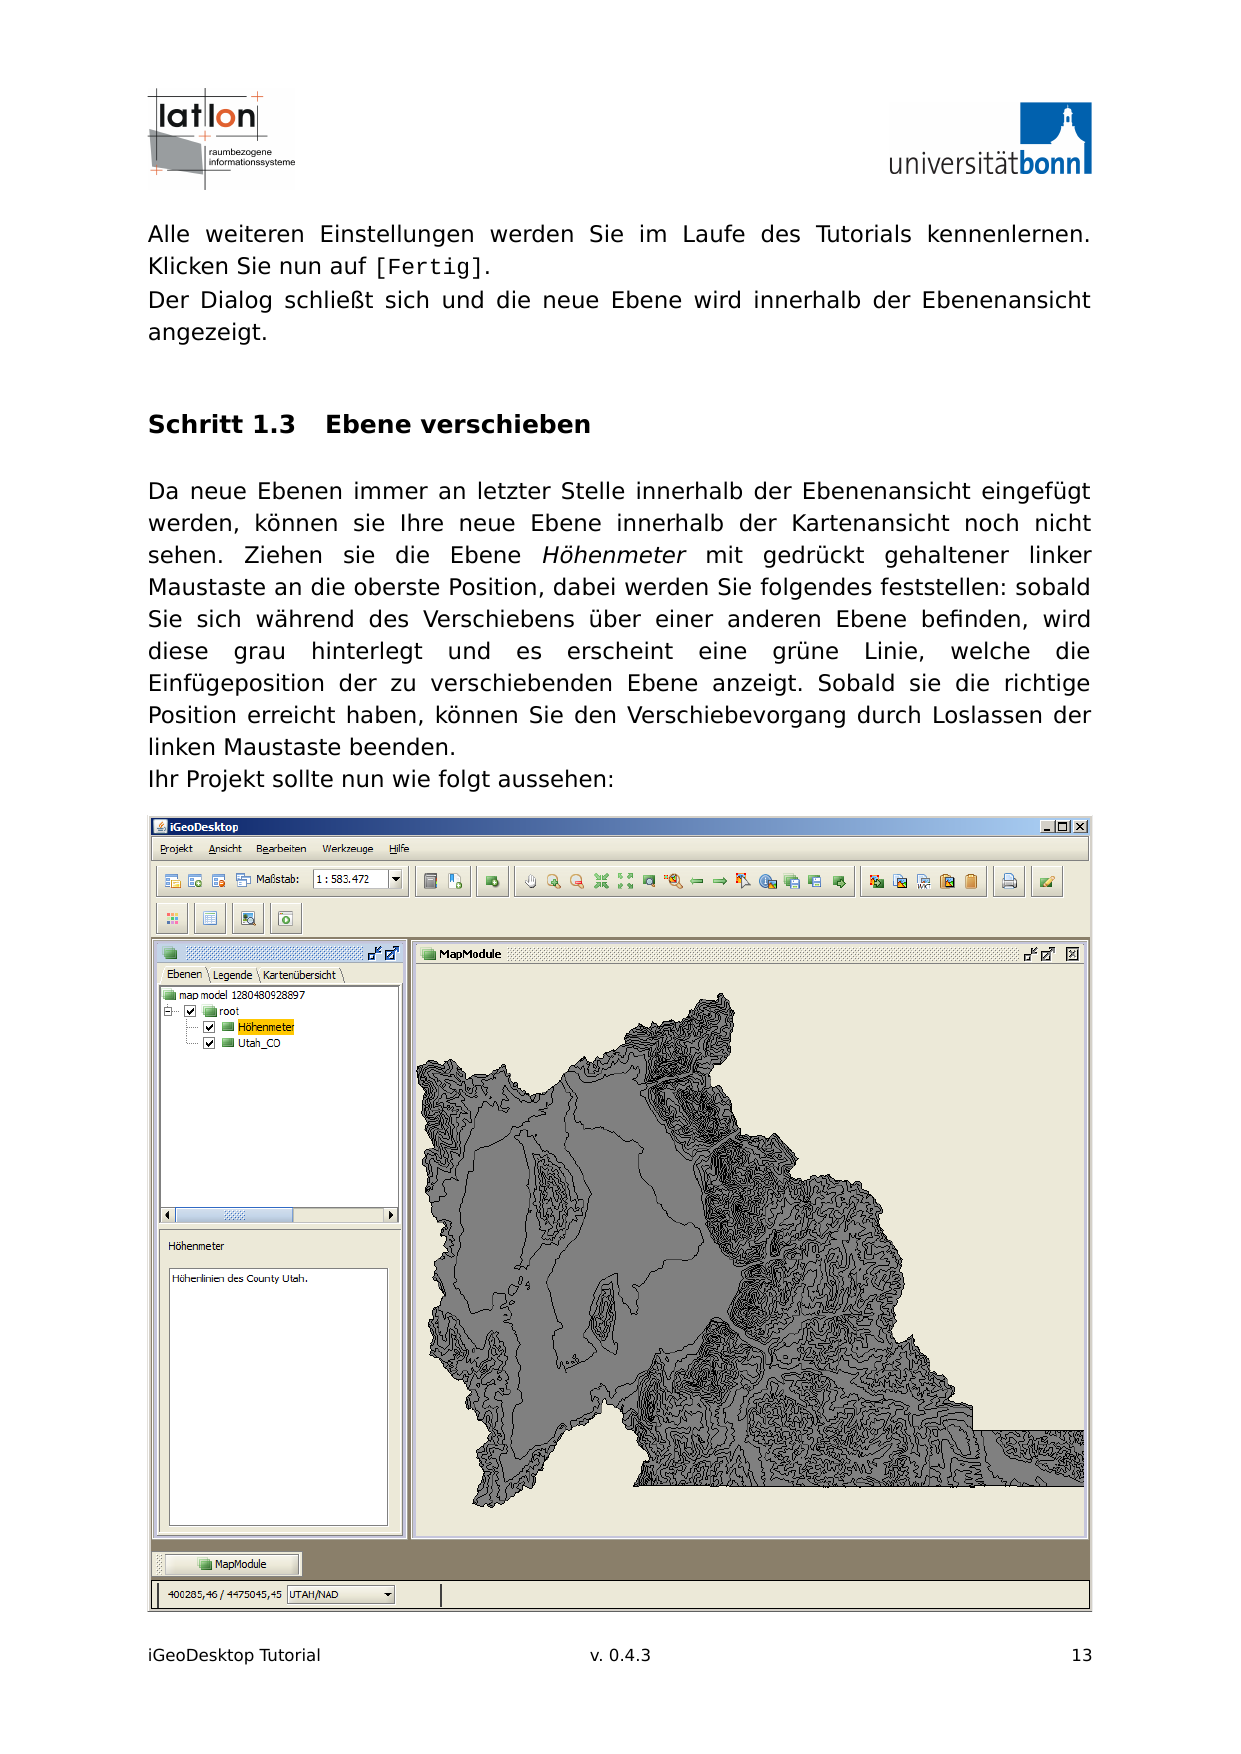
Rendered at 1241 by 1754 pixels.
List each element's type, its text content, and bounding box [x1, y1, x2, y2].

picture [889, 102, 1093, 174]
text Da neue Ebenen immer an letzter Stelle innerhalb der Ebenenansicht eingefügt werden, können sie Ihre neue Ebene innerhalb der Kartenansicht noch nicht sehen. Ziehen sie die Ebene Höhenmeter mit gedrückt gehaltener linker Maustaste an die oberste Position, dabei werden Sie folgendes feststellen: sobald Sie sich während des Verschiebens über einer anderen Ebene befinden, wird diese grau hinterlegt und es erscheint eine grüne Linie, welche die Einfügeposition der zu verschiebenden Ebene anzeigt. Sobald sie die richtige Position erreicht haben, können Sie den Verschiebevorgang durch Loslassen der linken Maustaste beenden. Ihr Projekt sollte nun wie folgt aussehen: [148, 478, 1092, 793]
subtitle Ebene verschieben [148, 410, 1092, 439]
picture [147, 815, 1093, 1612]
text Alle weiteren Einstellungen werden Sie im Laufe des Tutorials kennenlernen. Klicken Sie nun auf [Fertig]. Der Dialog schließt sich und die neue Ebene wird innerhalb der Ebenenansicht angezeigt. [148, 221, 1092, 345]
picture [147, 88, 295, 190]
